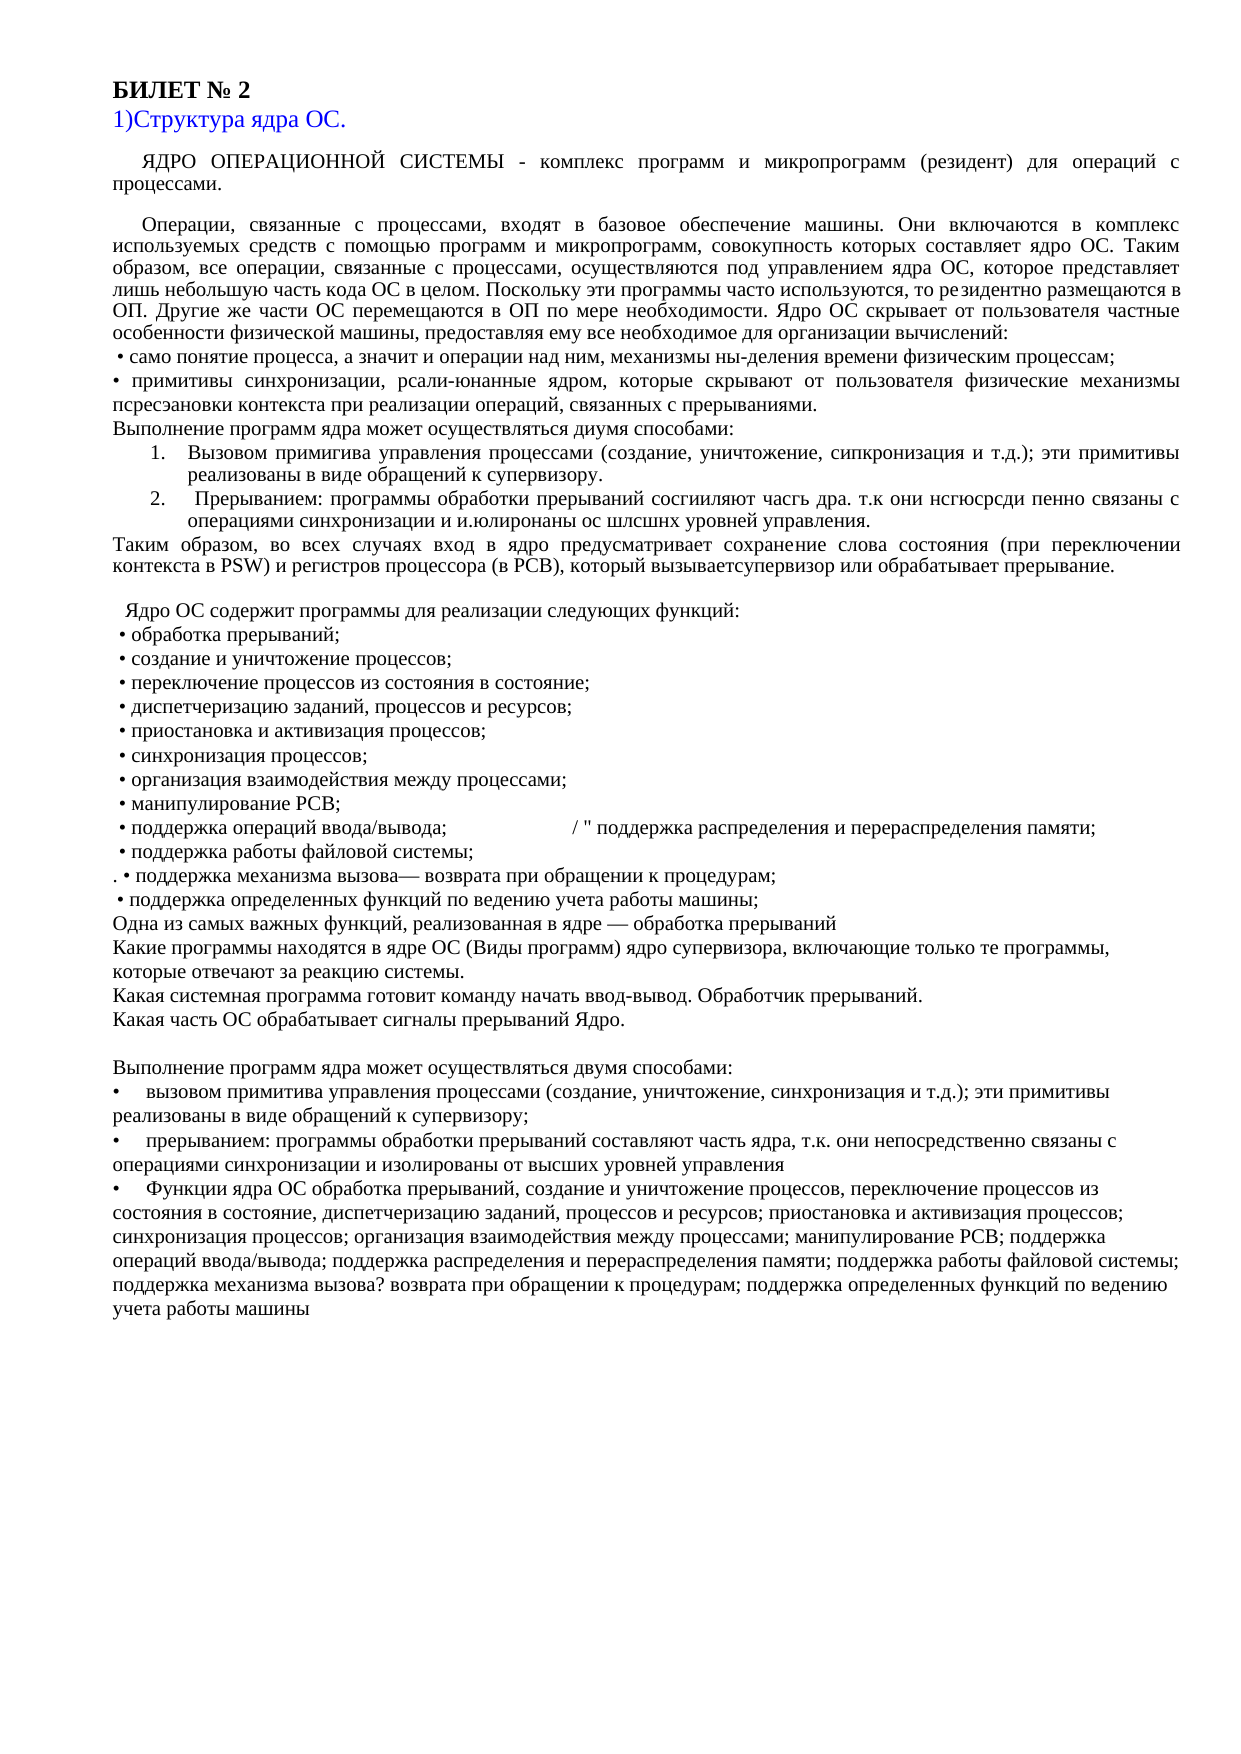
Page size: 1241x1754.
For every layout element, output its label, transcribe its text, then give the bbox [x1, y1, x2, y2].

text БИЛЕТ № 2 [112, 75, 1181, 104]
text • прерыванием: программы обработки прерываний составляют часть ядра, т.к. они непосредственно связаны с операциями синхронизации и изолированы от высших уровней управления [112, 1127, 1181, 1176]
text Какая системная программа готовит команду начать ввод-вывод. Обработчик прерываний. [112, 983, 1181, 1007]
text • Функции ядра ОС обработка прерываний, создание и уничтожение процессов, переключение процессов из состояния в состояние, диспетчеризацию заданий, процессов и ресурсов; приостановка и активизация процессов; синхронизация процессов; организация взаимодействия между процессами; манипулирование РСВ; поддержка операций ввода/вывода; поддержка распределения и перераспределения памяти; поддержка работы файловой системы; поддержка механизма вызова? возврата при обращении к процедурам; поддержка определенных функций по ведению учета работы машины [112, 1176, 1181, 1320]
list Прерыванием: программы обработки прерываний сосгииляют часгь дра. т.к они нсгюсрсди пенно связаны с операциями синхронизации и и.юлиронаны ос шлсшнх уровней управления. [150, 486, 1181, 532]
text • вызовом примитива управления процессами (создание, уничтожение, синхронизация и т.д.); эти примитивы реализованы в виде обращений к супервизору; [112, 1079, 1181, 1127]
text • создание и уничтожение процессов; [112, 646, 1181, 670]
text Одна из самых важных функций, реализованная в ядре — обработка прерываний [112, 911, 1181, 935]
text • поддержка определенных функций по ведению учета работы машины; [117, 887, 1181, 911]
list Вызовом примигива управления процессами (создание, уничтожение, сипкронизация и т.д.); эти примитивы реализованы в виде обращений к супервизору. [150, 440, 1181, 486]
text Какая часть ОС обрабатывает сигналы прерываний Ядро. [112, 1007, 1181, 1031]
text ЯДРО ОПЕРАЦИОННОЙ СИСТЕМЫ - комплекс программ и микропрограмм (резидент) для операций с процессами. [112, 149, 1181, 195]
text • переключение процессов из состояния в состояние; [112, 670, 1181, 694]
text • приостановка и активизация процессов; [112, 718, 1181, 742]
text • организация взаимодействия между процессами; [112, 767, 1181, 791]
text • диспетчеризацию заданий, процессов и ресурсов; [112, 694, 1181, 718]
text . • поддержка механизма вызова— возврата при обращении к процеду­рам; [112, 863, 1181, 887]
text • поддержка работы файловой системы; [112, 839, 1181, 863]
text • обработка прерываний; [112, 622, 1181, 646]
text Выполнение программ ядра может осуществляться двумя способами: [112, 1055, 1181, 1079]
text Ядро ОС содержит программы для реализации следующих функций: [125, 598, 1181, 622]
text Таким образом, во всех случаях вход в ядро предусматривает сохране­ние слова состояния (при переключении контекста в PSW) и регистров процессора (в РСВ), который вызываетсупервизор или обрабатывает прерывание. [112, 532, 1181, 577]
text • синхронизация процессов; [112, 742, 1181, 767]
text • примитивы синхронизации, рсали-юнанные ядром, которые скрывают от пользователя физические механизмы псресэановки контекста при реализации операций, связанных с прерываниями. [112, 368, 1181, 416]
text Операции, связанные с процессами, входят в базовое обеспечение машины. Они включаются в комплекс используемых средств с помощью программ и микропрограмм, совокупность которых составляет ядро ОС. Таким образом, все операции, связанные с процессами, осуществляются под управлением ядра ОС, которое представляет лишь небольшую часть кода ОС в целом. Поскольку эти программы часто используются, то ре­зидентно размещаются в ОП. Другие же части ОС перемещаются в ОП по мере необходимости. Ядро ОС скрывает от пользователя частные осо­бенности физической машины, предоставляя ему все необходимое для организации вычислений: [112, 211, 1181, 344]
text Выполнение программ ядра может осуществляться диумя способами: [112, 416, 1181, 440]
text Какие программы находятся в ядре ОС (Виды программ) ядро супервизора, включающие только те программы, которые отвечают за реакцию системы. [112, 935, 1181, 983]
text • манипулирование РСВ; [112, 791, 1181, 815]
text • поддержка операций ввода/вывода; / " поддержка распределения и перераспределения памяти; [112, 815, 1181, 839]
text • само понятие процесса, а значит и операции над ним, механизмы ны-деления времени физическим процессам; [117, 344, 1181, 368]
text 1)Структура ядра ОС. [112, 104, 1181, 132]
